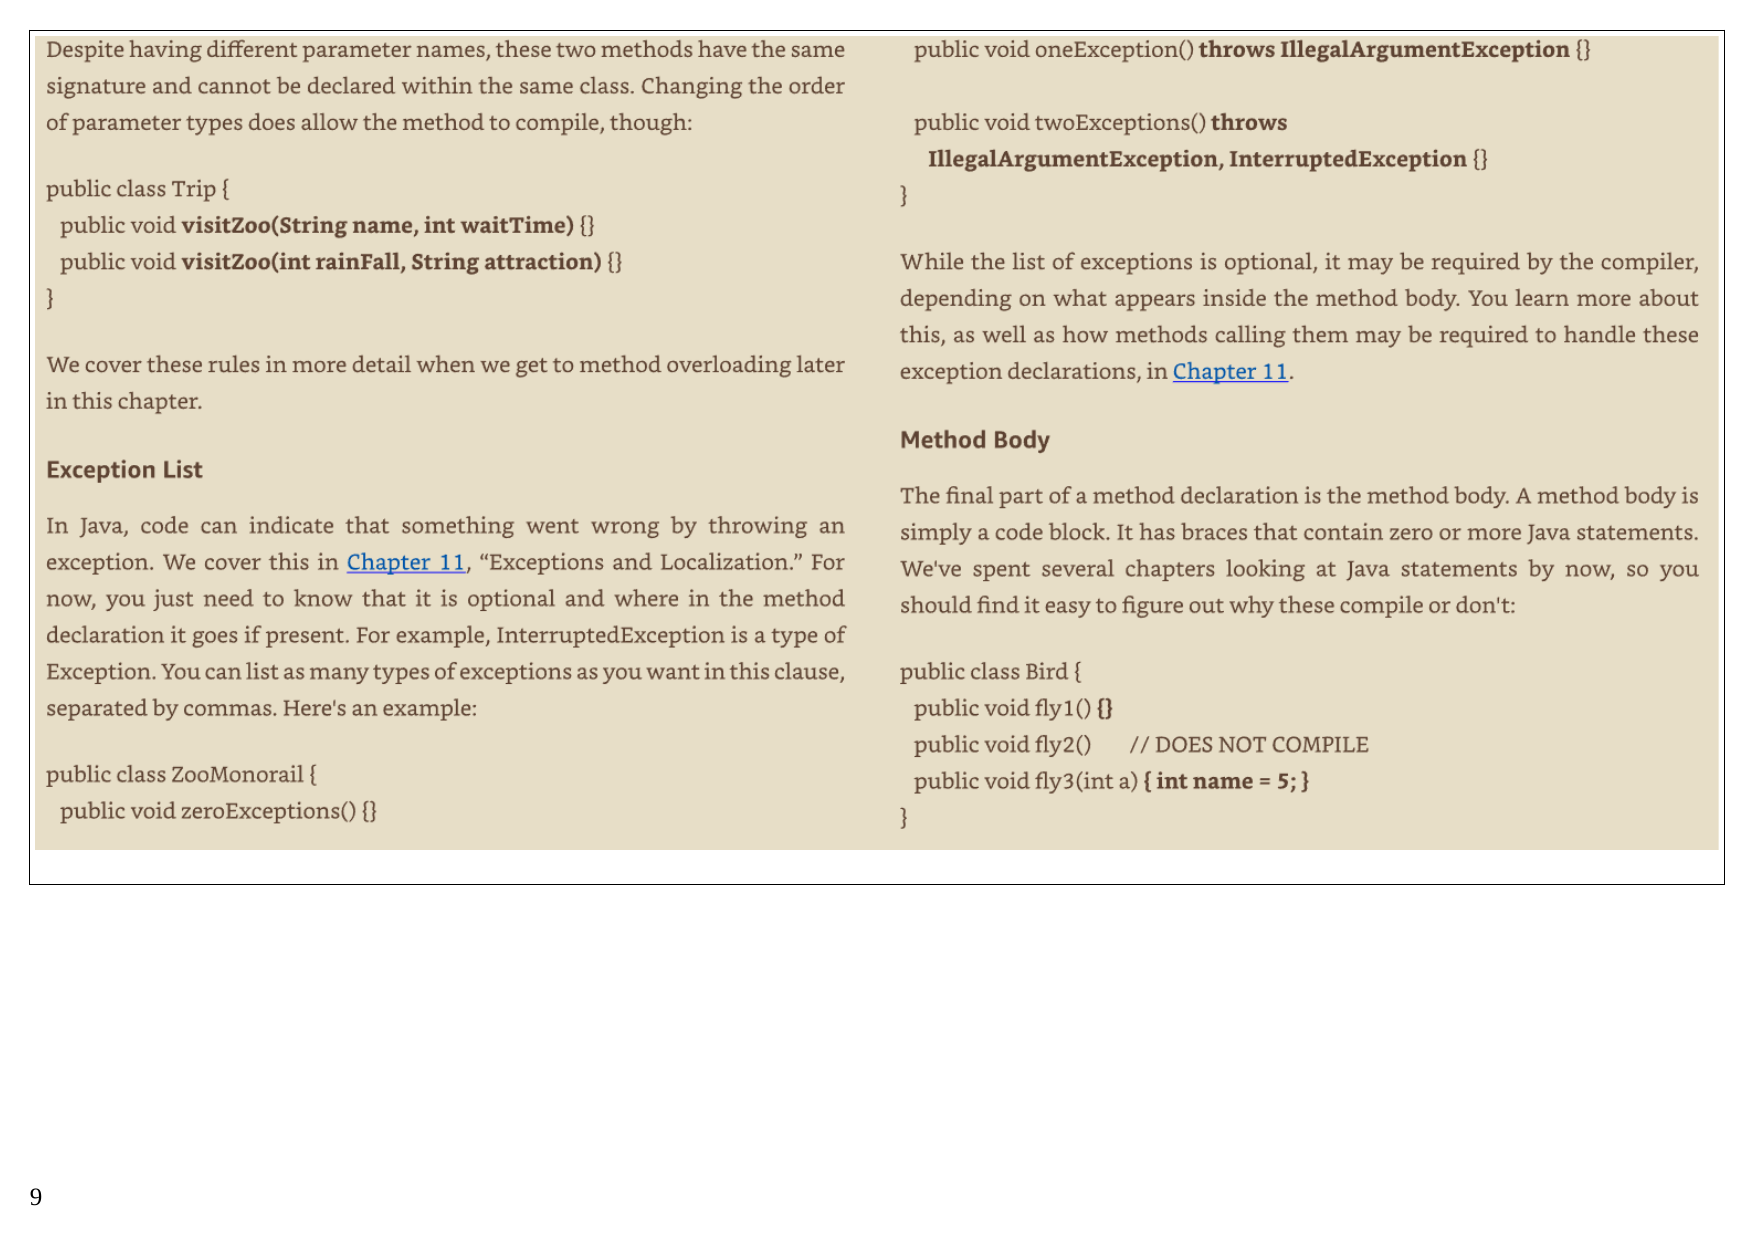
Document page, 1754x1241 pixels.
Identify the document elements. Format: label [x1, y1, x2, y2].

picture [35, 36, 1719, 850]
table_cell [30, 31, 1724, 884]
